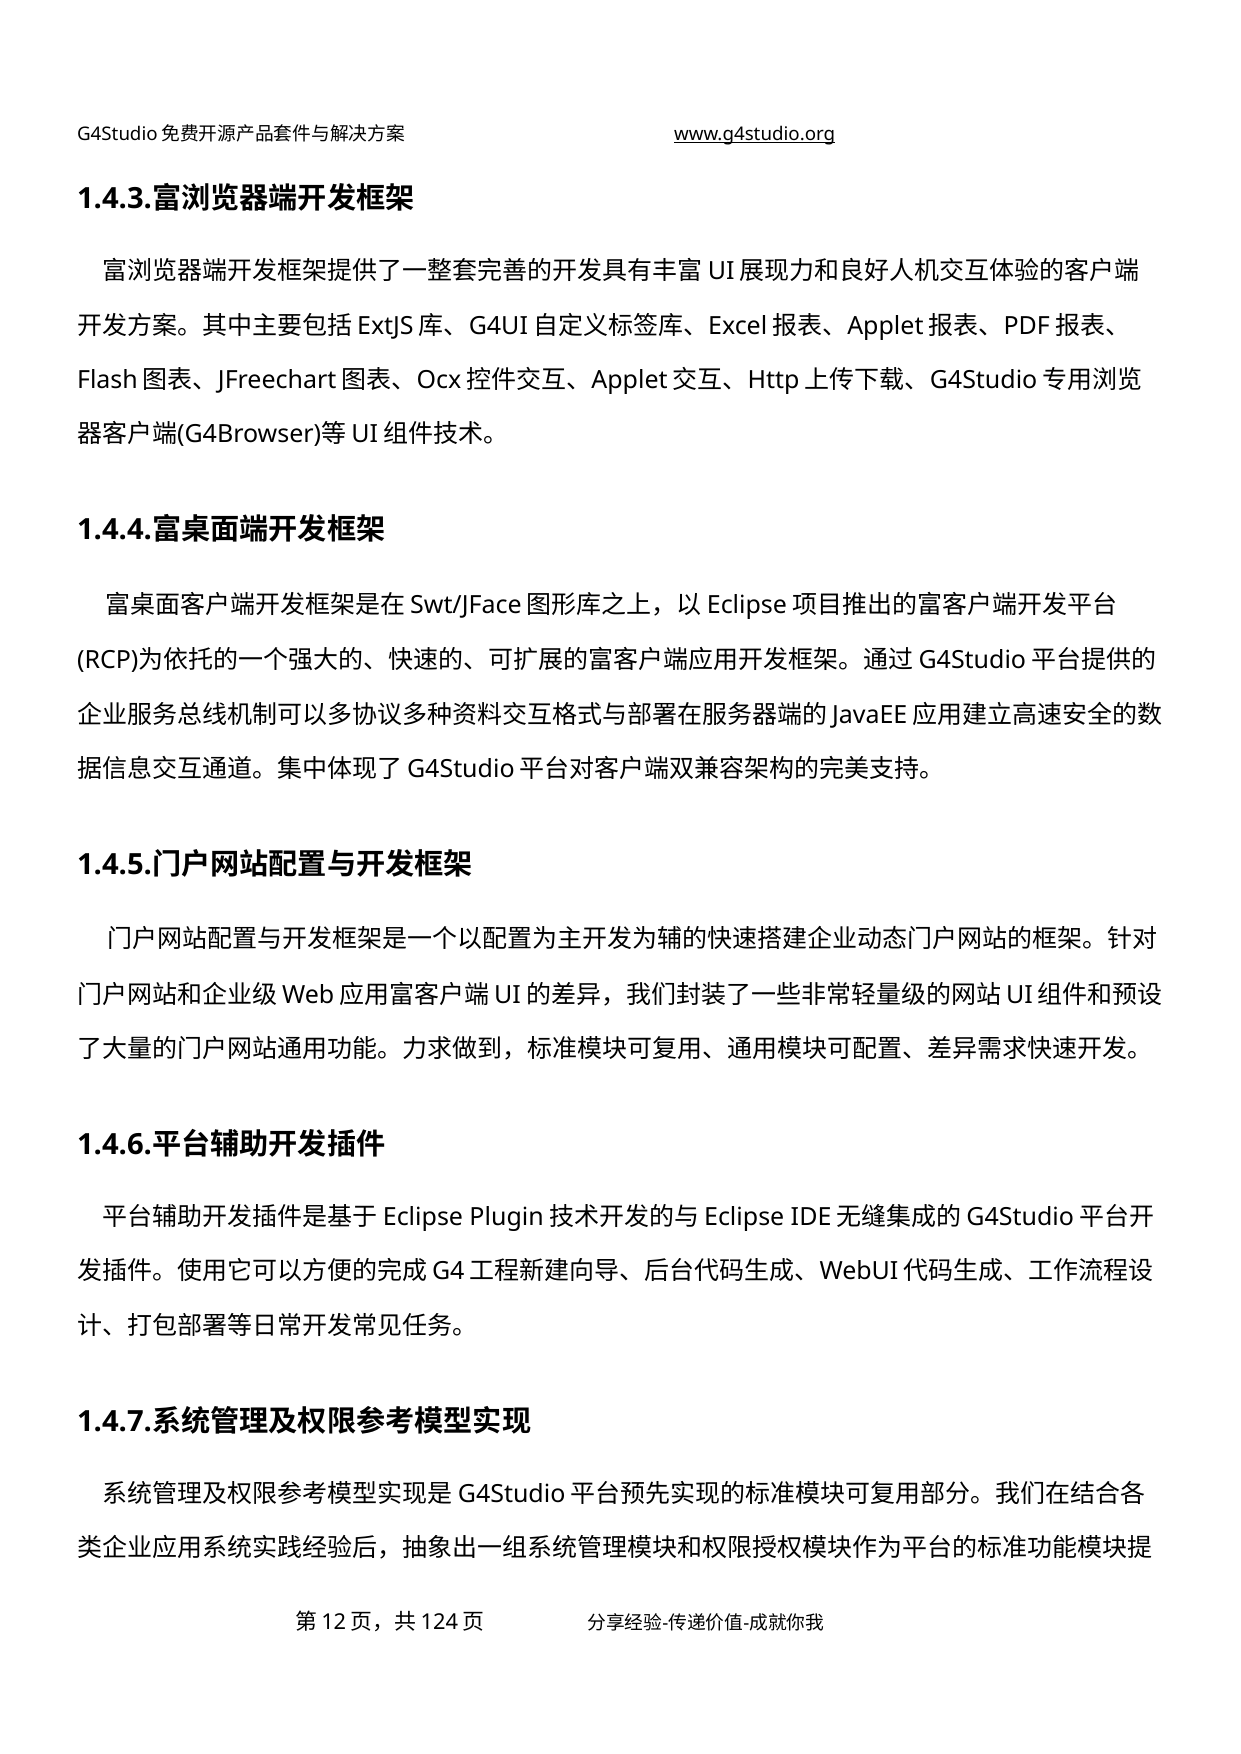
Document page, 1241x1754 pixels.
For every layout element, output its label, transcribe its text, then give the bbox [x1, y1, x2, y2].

text 富桌面客户端开发框架是在Swt/JFace图形库之上，以Eclipse项目推出的富客户端开发平台(RCP)为依托的一个强大的、快速的、可扩展的富客户端应用开发框架。通过G4Studio平台提供的企业服务总线机制可以多协议多种资料交互格式与部署在服务器端的JavaEE应用建立高速安全的数据信息交互通道。集中体现了G4Studio平台对客户端双兼容架构的完美支持。 [77, 582, 1163, 785]
subtitle 1.4.5.门户网站配置与开发框架 [77, 840, 1163, 883]
subtitle 1.4.3.富浏览器端开发框架 [77, 175, 1163, 217]
subtitle 1.4.7.系统管理及权限参考模型实现 [77, 1397, 1163, 1439]
subtitle 1.4.4.富桌面端开发框架 [77, 506, 1163, 548]
text 门户网站配置与开发框架是一个以配置为主开发为辅的快速搭建企业动态门户网站的框架。针对门户网站和企业级Web应用富客户端UI的差异，我们封装了一些非常轻量级的网站UI组件和预设了大量的门户网站通用功能。力求做到，标准模块可复用、通用模块可配置、差异需求快速开发。 [77, 916, 1163, 1065]
text 系统管理及权限参考模型实现是G4Studio平台预先实现的标准模块可复用部分。我们在结合各类企业应用系统实践经验后，抽象出一组系统管理模块和权限授权模块作为平台的标准功能模块提 [77, 1473, 1163, 1564]
text 富浏览器端开发框架提供了一整套完善的开发具有丰富UI展现力和良好人机交互体验的客户端开发方案。其中主要包括ExtJS库、G4UI自定义标签库、Excel报表、Applet报表、PDF报表、Flash图表、JFreechart图表、Ocx控件交互、Applet交互、Http上传下载、G4Studio专用浏览器客户端(G4Browser)等UI组件技术。 [77, 251, 1163, 450]
subtitle 1.4.6.平台辅助开发插件 [77, 1120, 1163, 1163]
text 平台辅助开发插件是基于Eclipse Plugin技术开发的与Eclipse IDE无缝集成的G4Studio平台开发插件。使用它可以方便的完成G4工程新建向导、后台代码生成、WebUI代码生成、工作流程设计、打包部署等日常开发常见任务。 [77, 1196, 1163, 1341]
